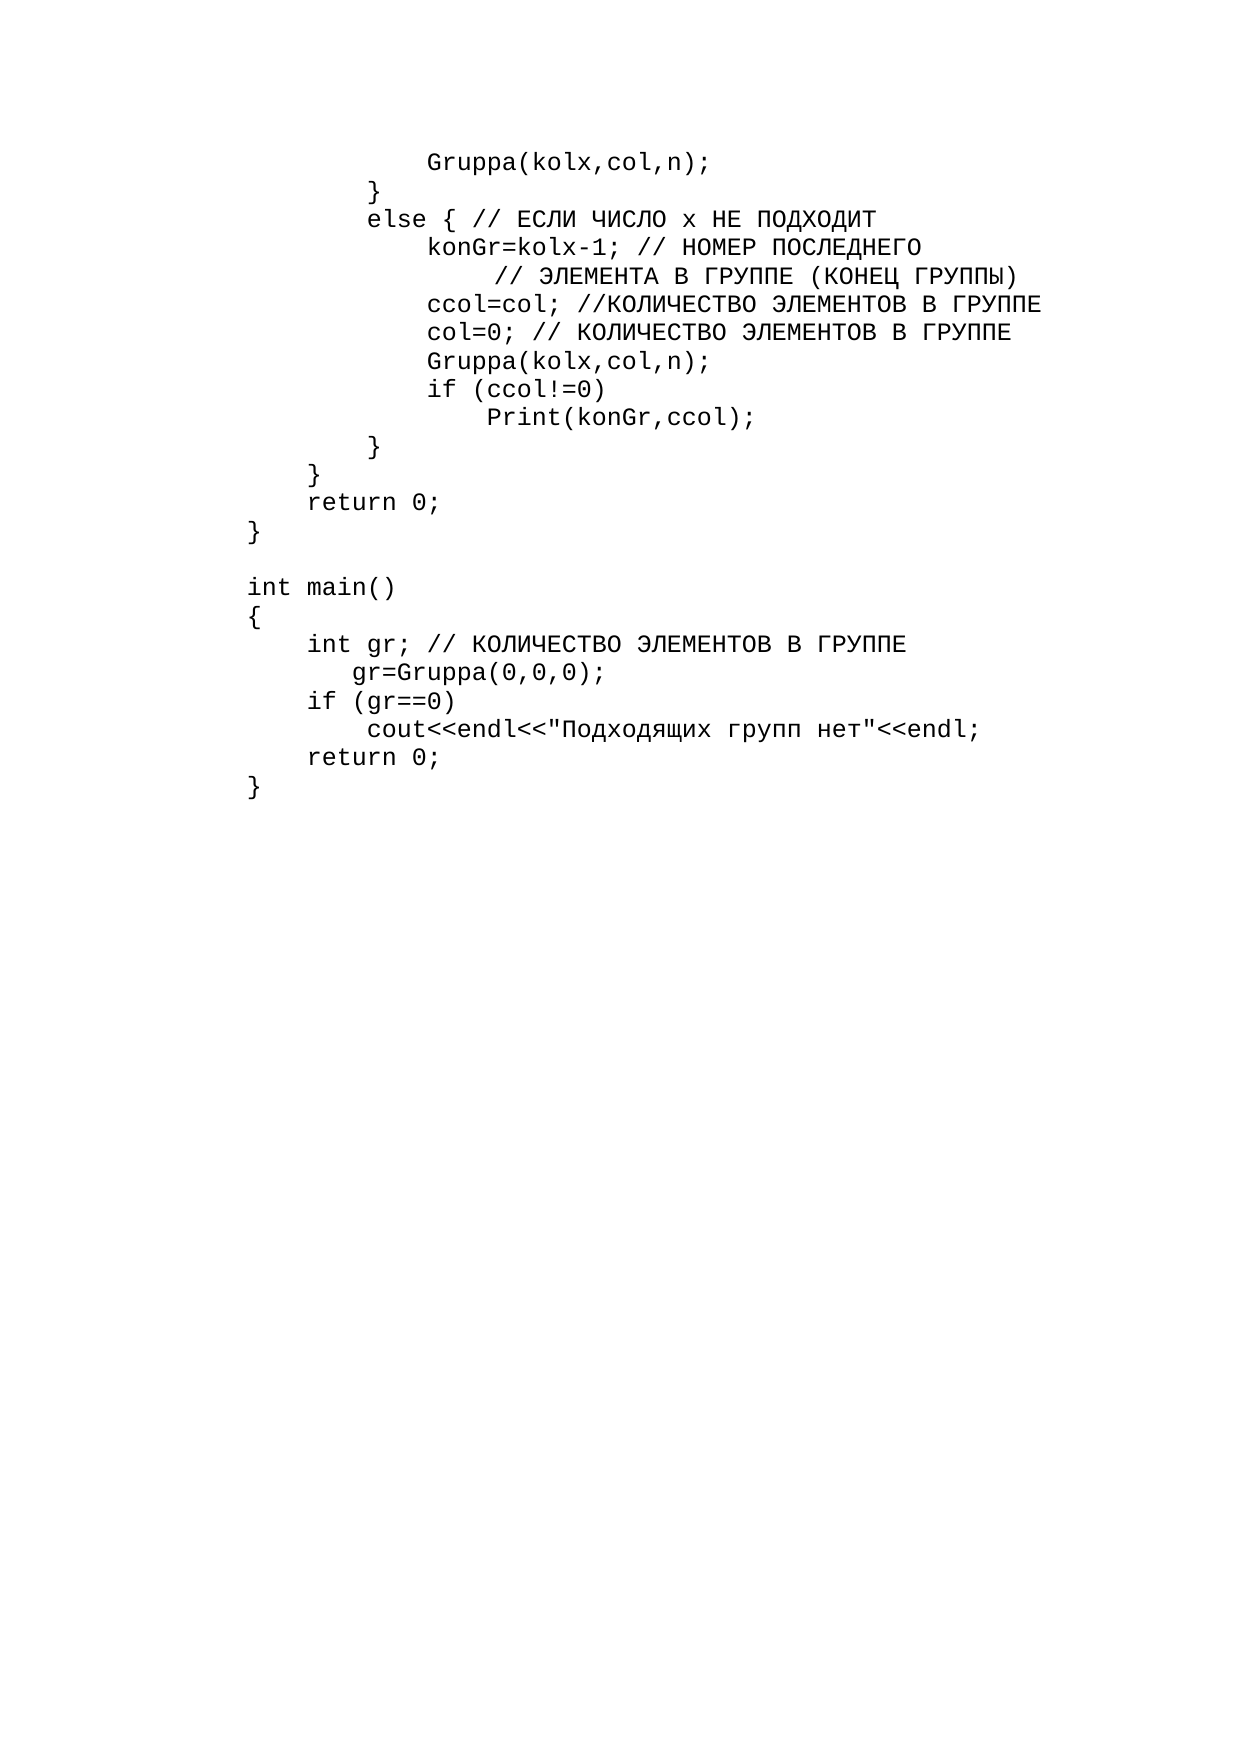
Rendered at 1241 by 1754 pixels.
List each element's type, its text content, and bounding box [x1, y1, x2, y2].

text } [187, 433, 1053, 462]
text } [187, 773, 1053, 802]
text Gruppa(kolx,col,n); [187, 150, 1053, 178]
text gr=Gruppa(0,0,0); [187, 660, 1053, 688]
text cout<<endl<<"Подходящих групп нет"<<endl; [187, 717, 1053, 745]
text } [187, 518, 1053, 547]
text return 0; [187, 745, 1053, 773]
text ccol=col; //КОЛИЧЕСТВО ЭЛЕМЕНТОВ В ГРУППЕ [187, 292, 1053, 320]
text col=0; // КОЛИЧЕСТВО ЭЛЕМЕНТОВ В ГРУППЕ [187, 320, 1053, 348]
text konGr=kolx-1; // НОМЕР ПОСЛЕДНЕГО [187, 235, 1053, 263]
text // ЭЛЕМЕНТА В ГРУППЕ (КОНЕЦ ГРУППЫ) [187, 263, 1053, 292]
text Gruppa(kolx,col,n); [187, 348, 1053, 377]
text } [187, 462, 1053, 490]
text { [187, 603, 1053, 632]
text else { // ЕСЛИ ЧИСЛО х НЕ ПОДХОДИТ [187, 207, 1053, 235]
text int main() [187, 575, 1053, 603]
text } [187, 178, 1053, 207]
text Print(konGr,ccol); [187, 405, 1053, 433]
text int gr; // КОЛИЧЕСТВО ЭЛЕМЕНТОВ В ГРУППЕ [187, 632, 1053, 660]
text if (ccol!=0) [187, 377, 1053, 405]
text if (gr==0) [187, 688, 1053, 717]
text return 0; [187, 490, 1053, 518]
